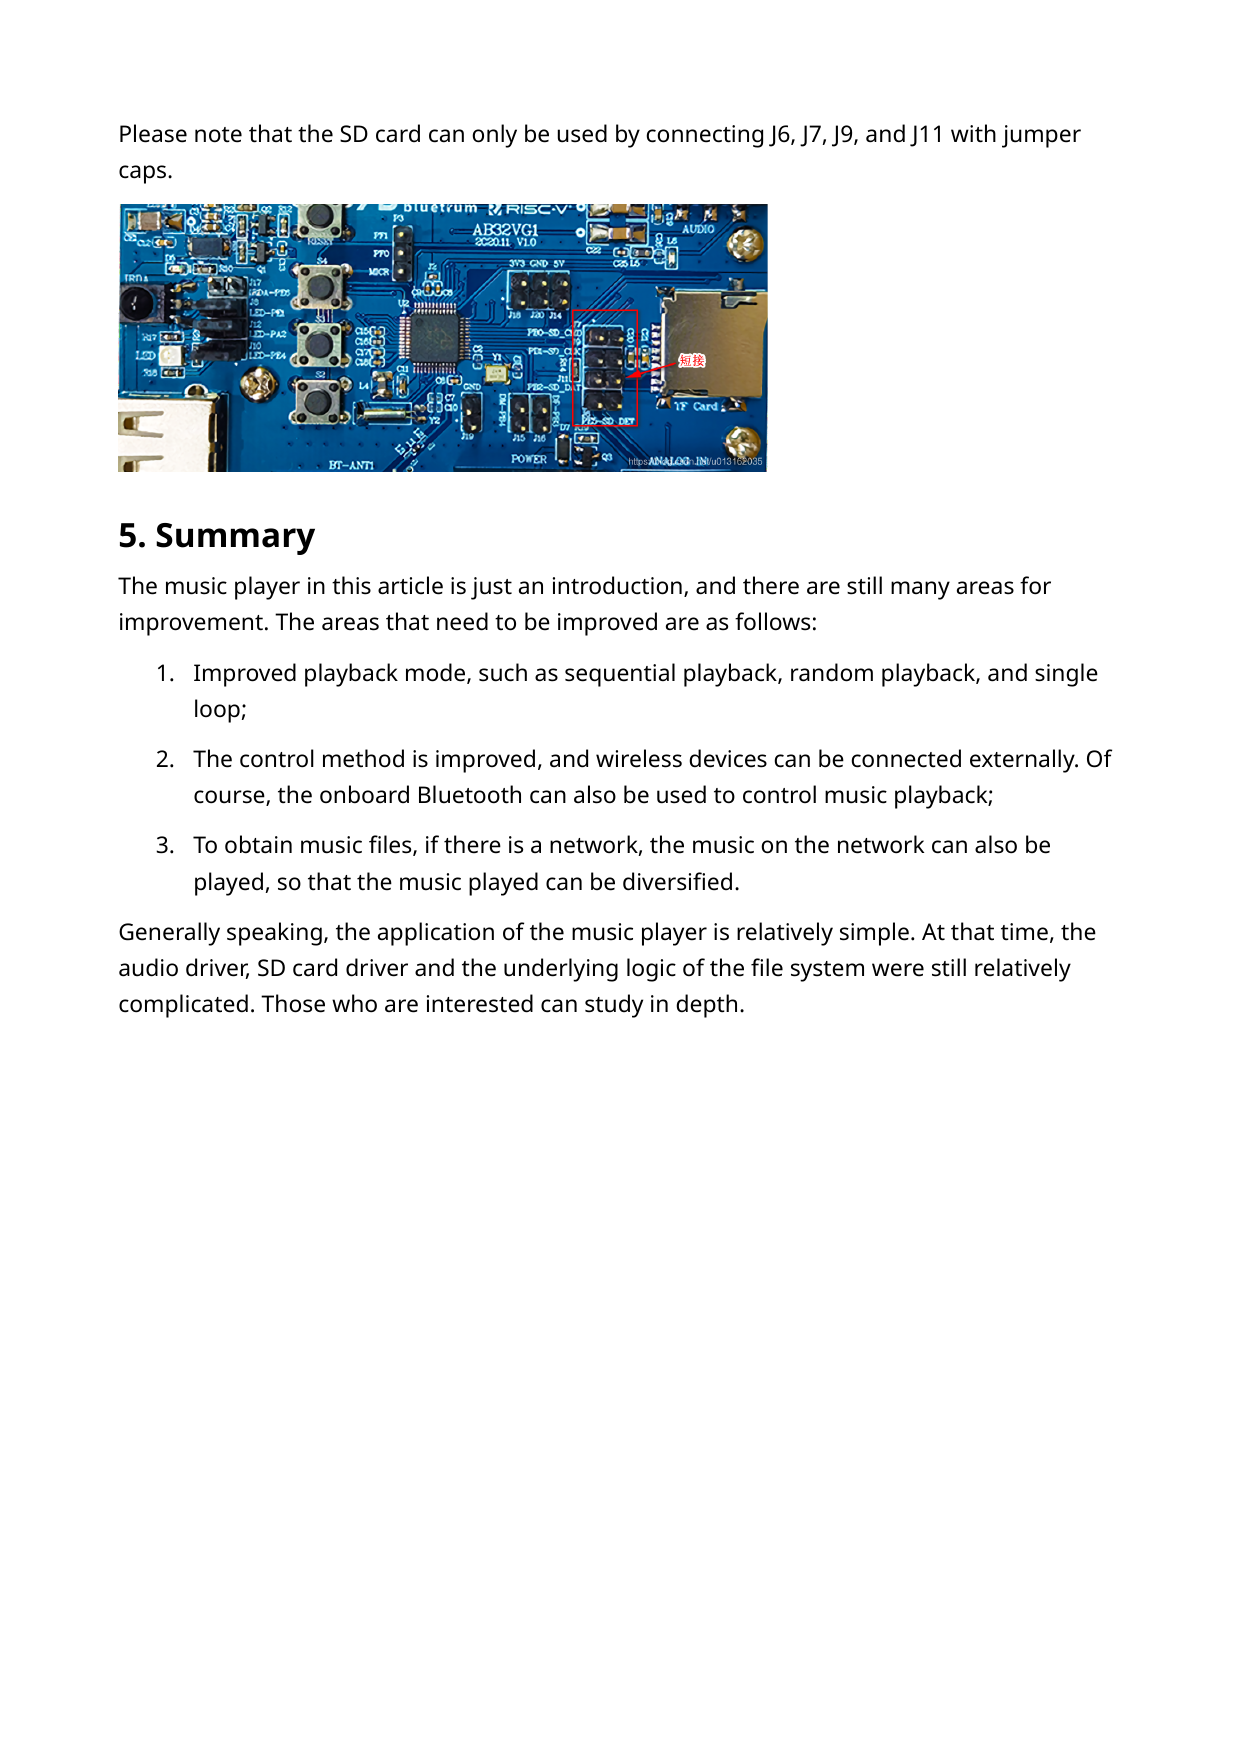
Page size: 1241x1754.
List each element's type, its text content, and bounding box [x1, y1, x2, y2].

text Generally speaking, the application of the music player is relatively simple. At that time, the audio driver, SD card driver and the underlying logic of the file system were still relatively complicated. Those who are interested can study in depth. [118, 916, 1122, 1019]
picture [118, 204, 768, 472]
text Please note that the SD card can only be used by connecting J6, J7, J9, and J11 with jumper caps. [118, 118, 1122, 185]
list Improved playback mode, such as sequential playback, random playback, and single loop; [156, 657, 1122, 724]
picture [379, 204, 397, 210]
list The control method is improved, and wireless devices can be connected externally. Of course, the onboard Bluetooth can also be used to control music playback; [156, 743, 1122, 810]
text The music player in this article is just an introduction, and there are still many areas for improvement. The areas that need to be improved are as follows: [118, 570, 1122, 637]
list To obtain music files, if there is a network, the music on the network can also be played, so that the music played can be diversified. [156, 829, 1122, 897]
subtitle 5. Summary [118, 512, 1122, 558]
